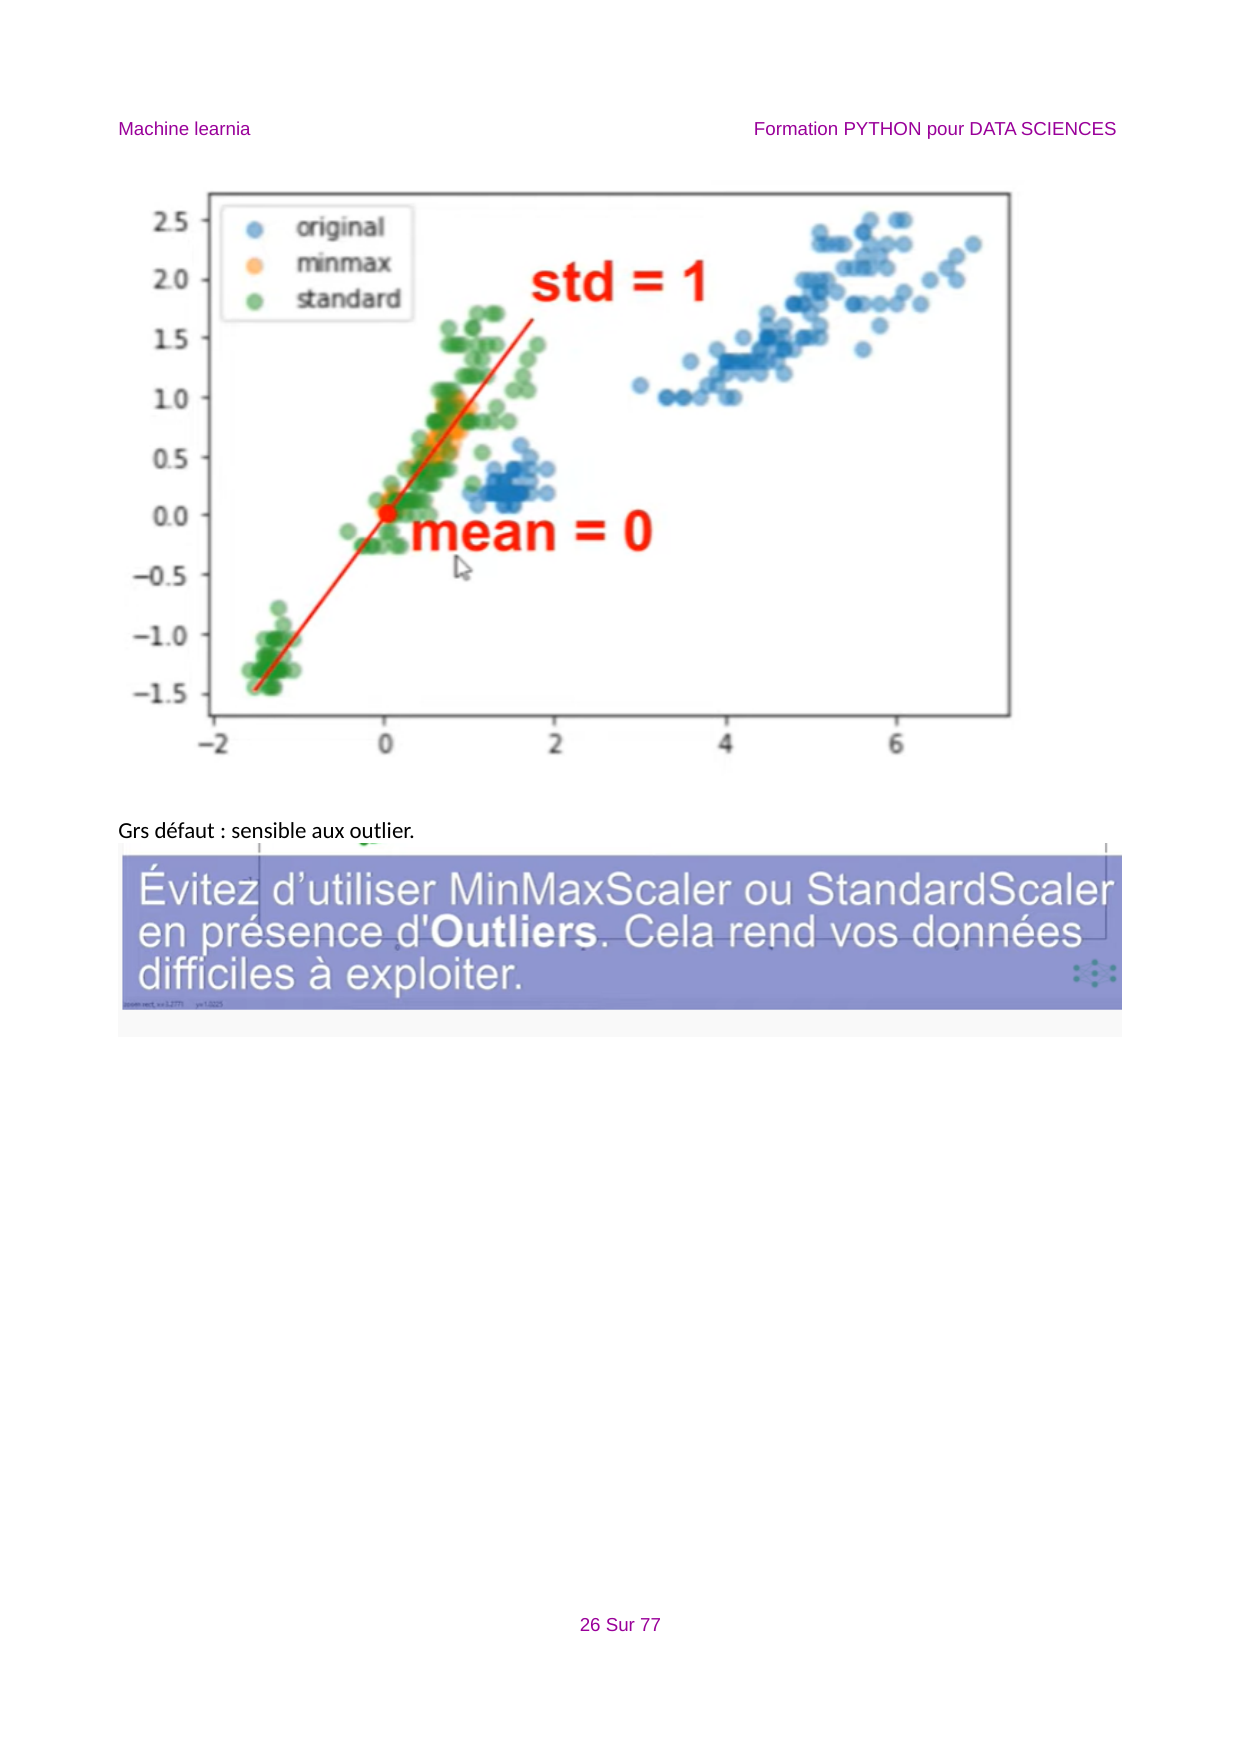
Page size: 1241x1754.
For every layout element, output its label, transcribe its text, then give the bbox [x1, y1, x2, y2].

picture [118, 169, 1122, 788]
text Grs défaut : sensible aux outlier. [118, 816, 1122, 843]
picture [118, 843, 1122, 1037]
